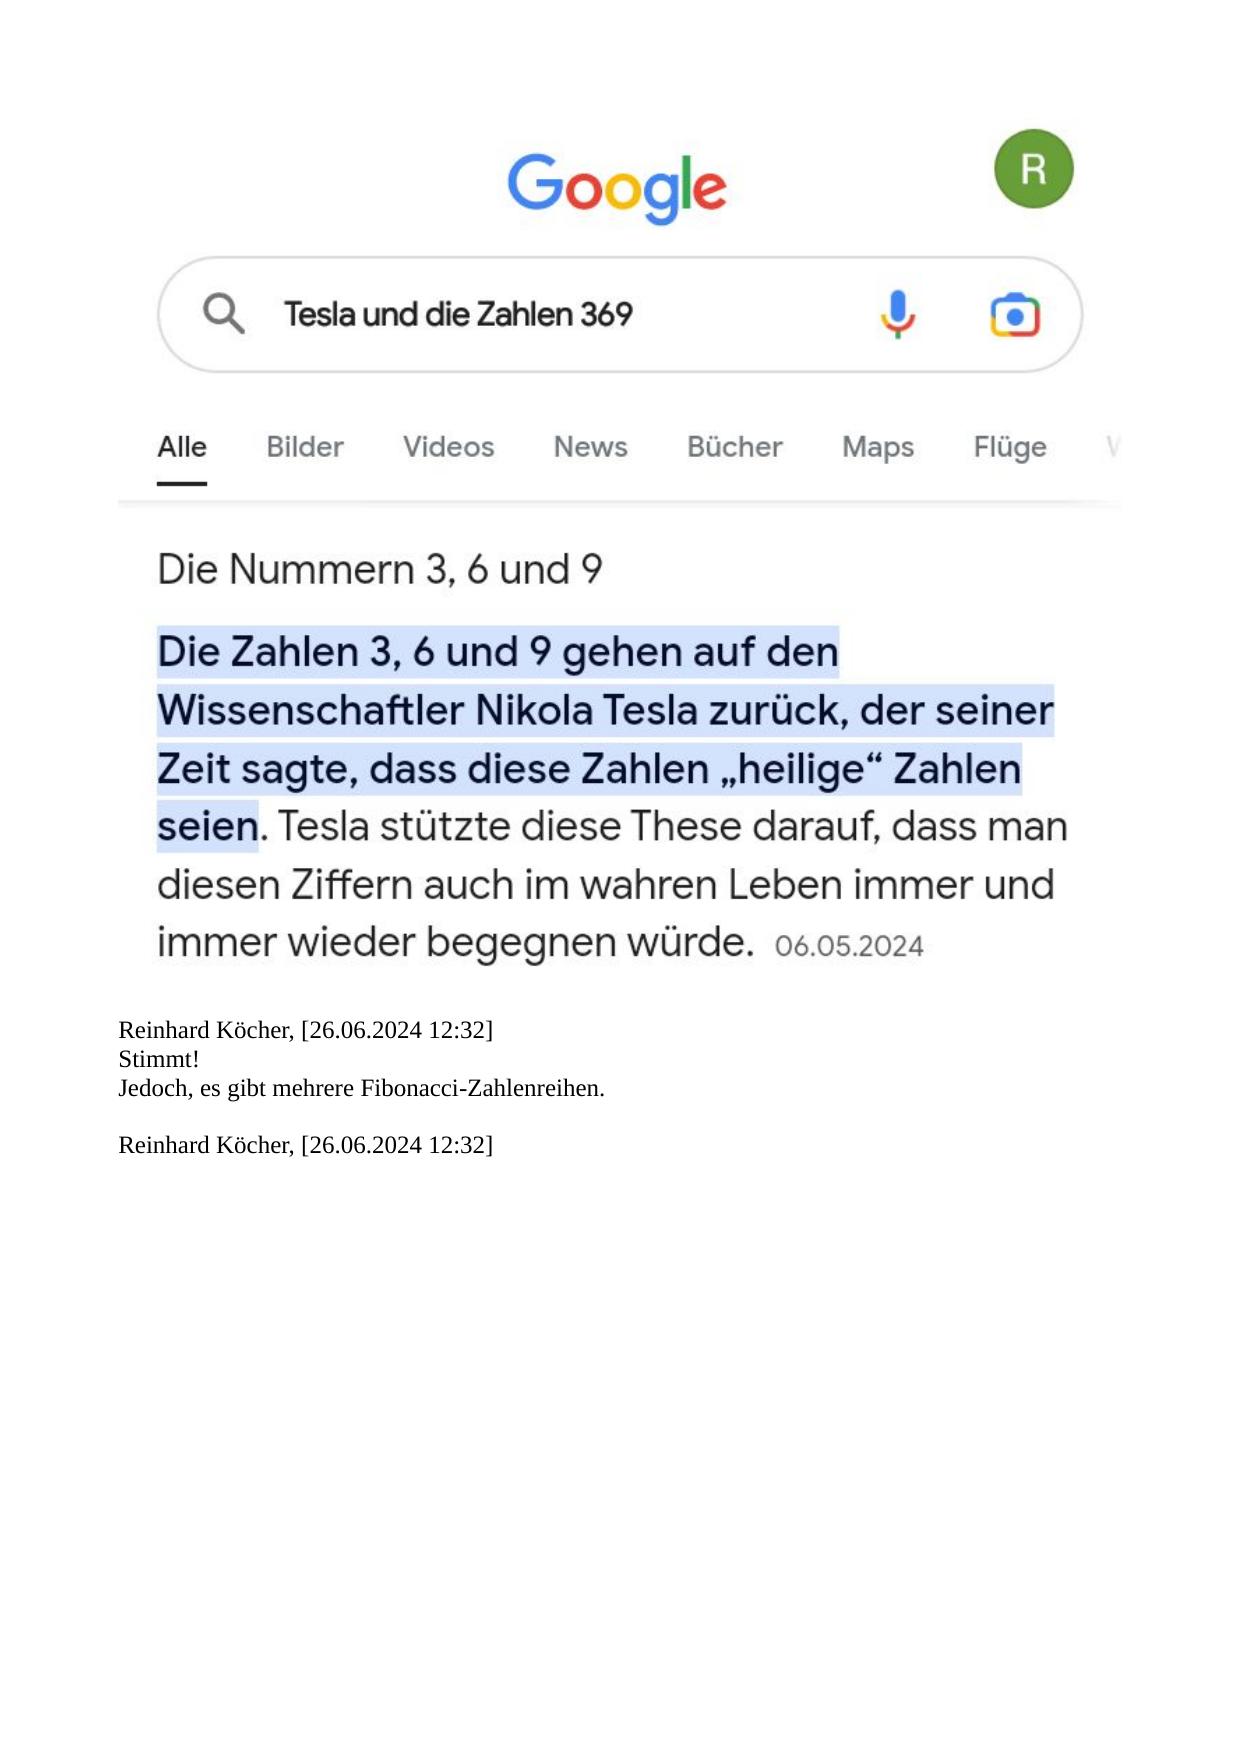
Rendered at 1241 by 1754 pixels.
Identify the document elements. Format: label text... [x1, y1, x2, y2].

text Reinhard Köcher, [26.06.2024 12:32] [118, 1016, 1122, 1044]
text Jedoch, es gibt mehrere Fibonacci-Zahlenreihen. [118, 1073, 1122, 1102]
text Stimmt! [118, 1044, 1122, 1073]
text Reinhard Köcher, [26.06.2024 12:32] [118, 1131, 1122, 1159]
picture [118, 118, 1123, 987]
